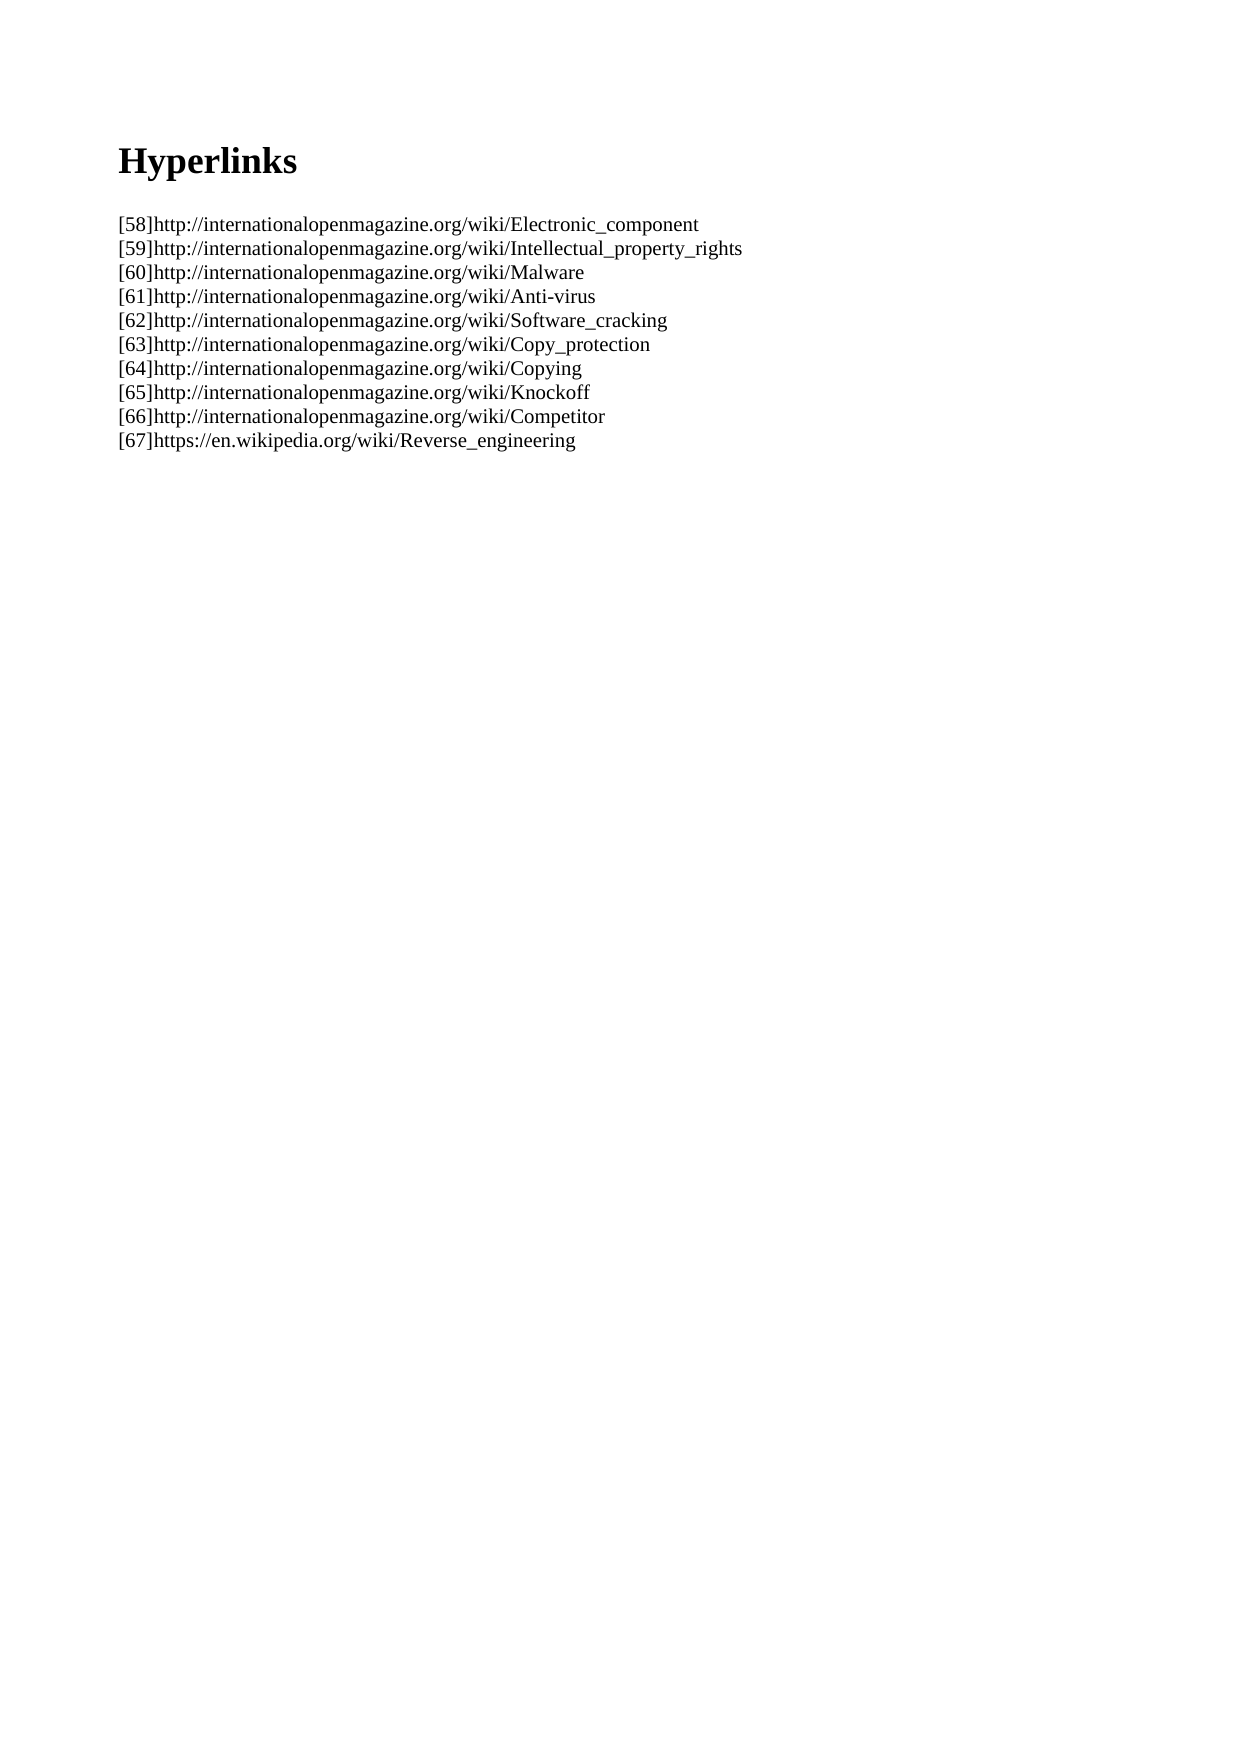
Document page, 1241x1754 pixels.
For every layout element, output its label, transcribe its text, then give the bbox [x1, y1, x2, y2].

text http://internationalopenmagazine.org/wiki/Malware [118, 260, 1122, 284]
text http://internationalopenmagazine.org/wiki/Intellectual_property_rights [118, 236, 1122, 260]
text http://internationalopenmagazine.org/wiki/Copy_protection [118, 332, 1122, 356]
text http://internationalopenmagazine.org/wiki/Competitor [118, 404, 1122, 428]
text http://internationalopenmagazine.org/wiki/Knockoff [118, 380, 1122, 404]
text http://internationalopenmagazine.org/wiki/Anti-virus [118, 284, 1122, 308]
text https://en.wikipedia.org/wiki/Reverse_engineering [118, 428, 1122, 452]
text http://internationalopenmagazine.org/wiki/Electronic_component [118, 212, 1122, 236]
text http://internationalopenmagazine.org/wiki/Software_cracking [118, 308, 1122, 332]
text http://internationalopenmagazine.org/wiki/Copying [118, 356, 1122, 380]
